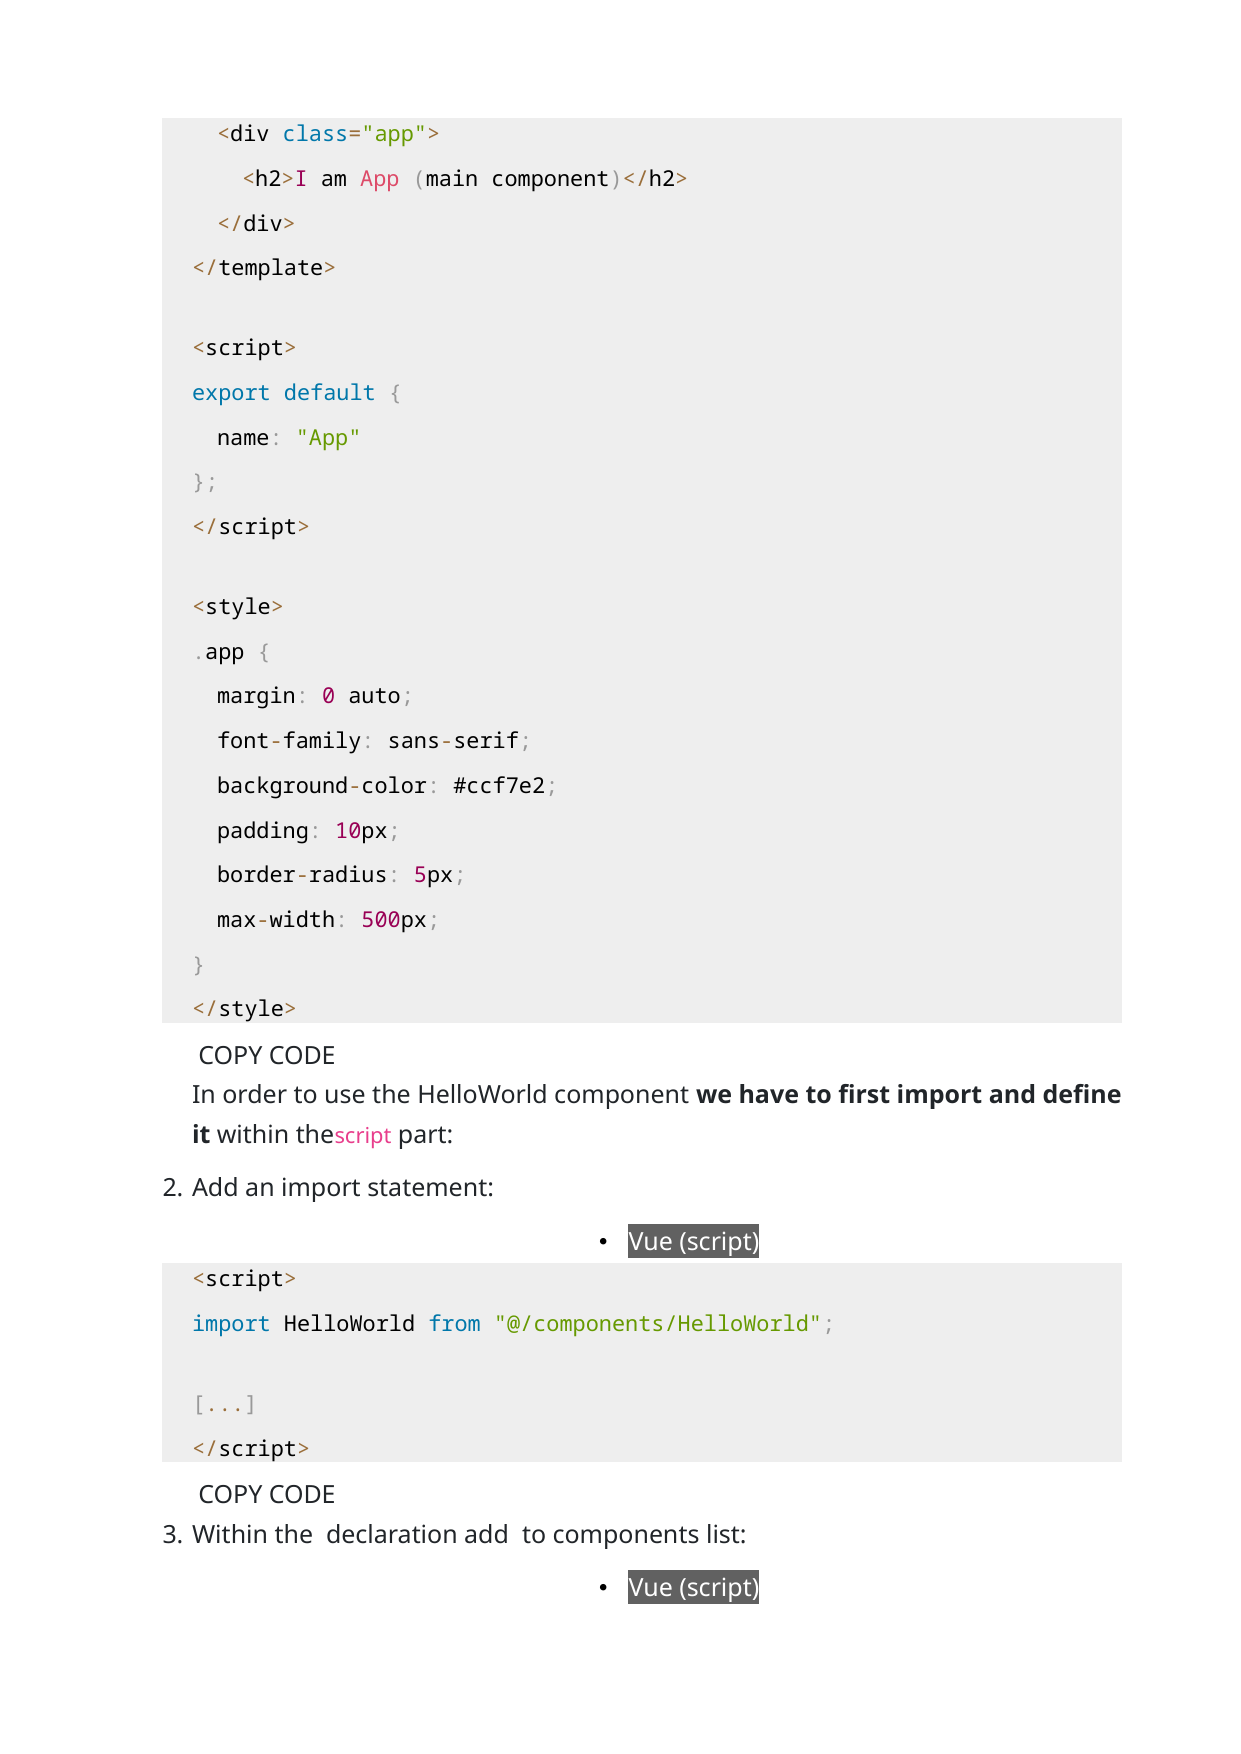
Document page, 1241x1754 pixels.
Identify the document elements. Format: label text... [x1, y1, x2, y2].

list background-color: #ccf7e2; [162, 770, 1122, 800]
list <h2>I am App (main component)</h2> [162, 163, 1122, 193]
list Vue (script) [236, 1224, 1122, 1258]
list </script> [162, 511, 1122, 541]
list Add an import statement: [162, 1170, 1122, 1204]
list <style> [162, 591, 1122, 621]
list In order to use the HelloWorld component we have to first import and define it within thescript part: [162, 1077, 1122, 1150]
list }; [162, 466, 1122, 496]
list <div class="app"> [162, 118, 1122, 148]
list border-radius: 5px; [162, 859, 1122, 889]
list <script> [162, 1263, 1122, 1293]
list import HelloWorld from "@/components/HelloWorld"; [162, 1308, 1122, 1337]
list Within the declaration add to components list: [162, 1516, 1122, 1550]
list .app { [162, 636, 1122, 666]
list COPY CODE [162, 1038, 1122, 1072]
list padding: 10px; [162, 814, 1122, 844]
list </template> [162, 252, 1122, 282]
list export default { [162, 377, 1122, 407]
list </style> [162, 993, 1122, 1023]
list Vue (script) [236, 1570, 1122, 1604]
list name: "App" [162, 422, 1122, 451]
list </div> [162, 207, 1122, 237]
list <script> [162, 332, 1122, 362]
list max-width: 500px; [162, 904, 1122, 934]
list font-family: sans-serif; [162, 725, 1122, 755]
list } [162, 949, 1122, 978]
list [...] [162, 1388, 1122, 1418]
list COPY CODE [162, 1477, 1122, 1511]
list margin: 0 auto; [162, 681, 1122, 710]
list </script> [162, 1432, 1122, 1462]
